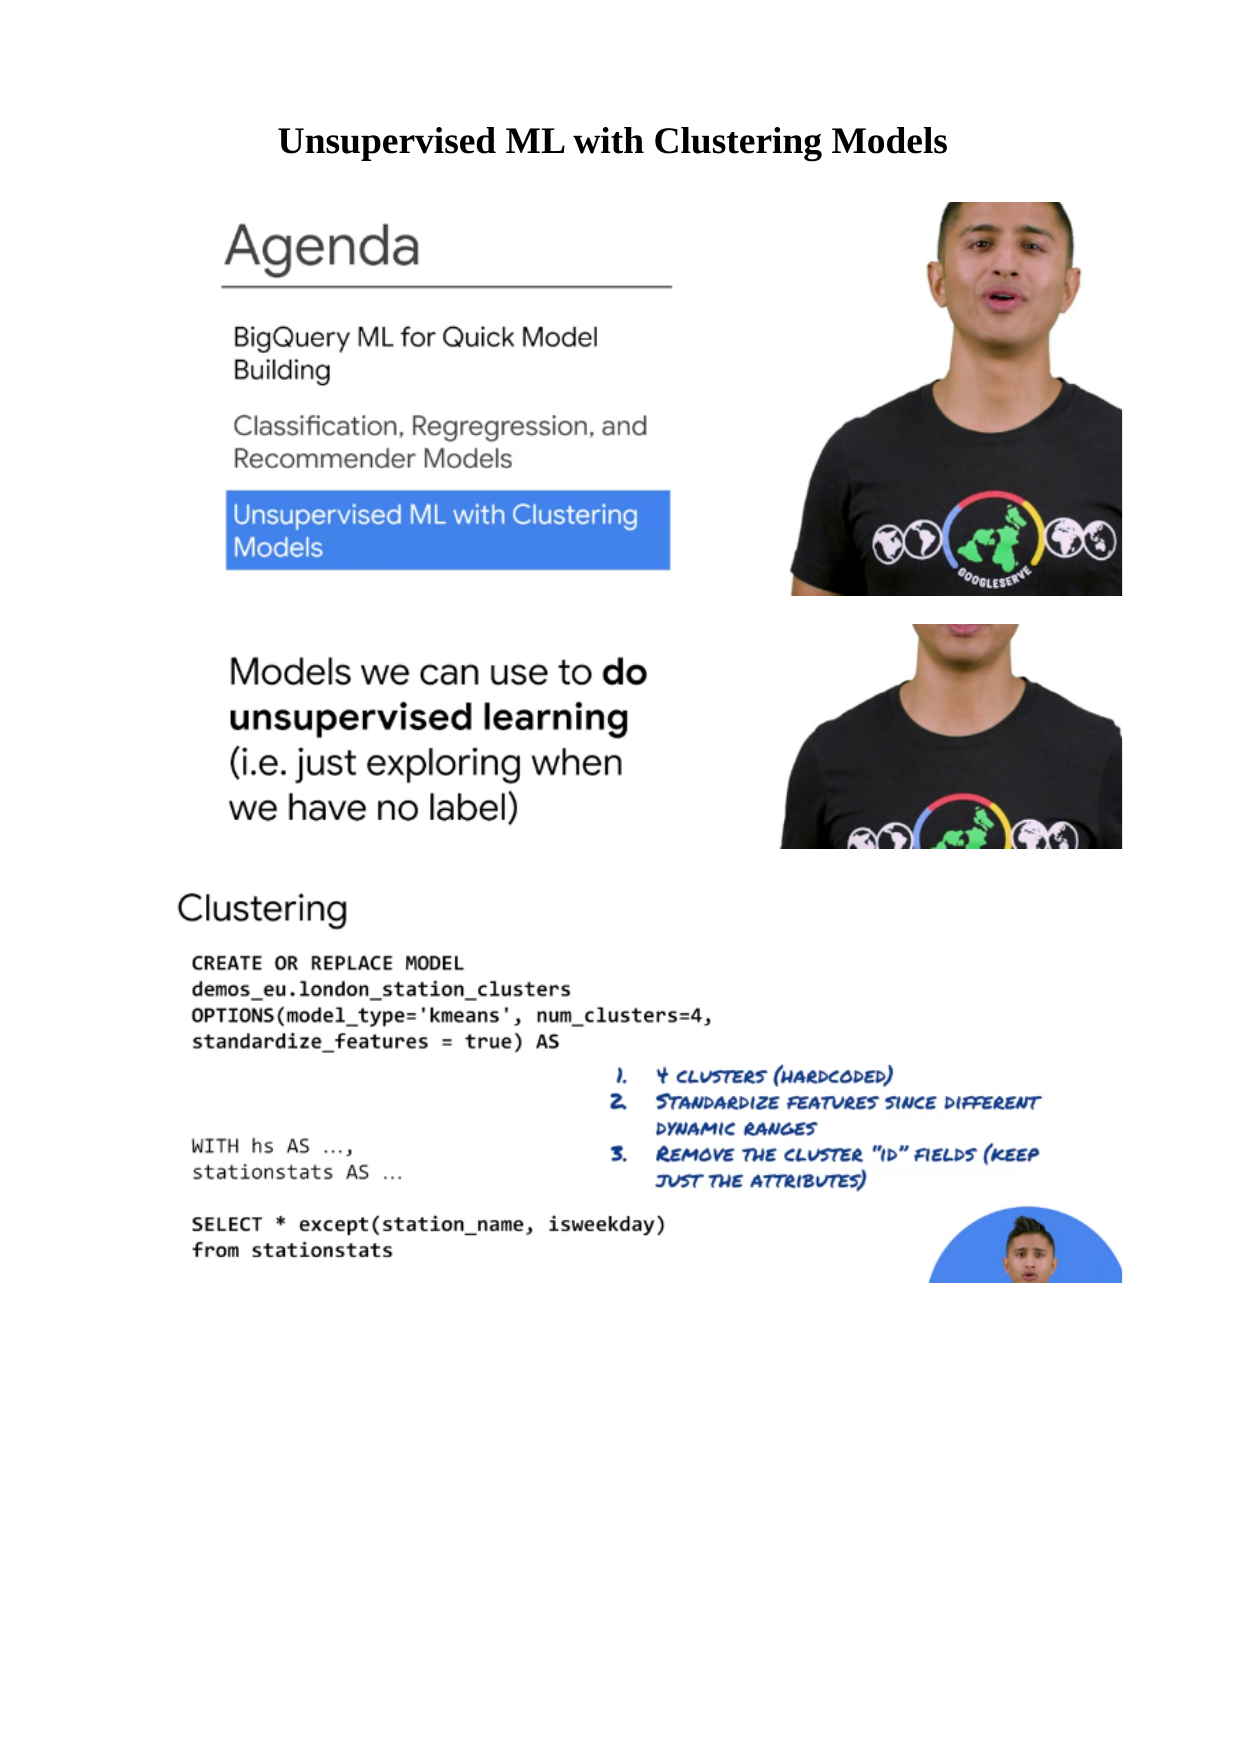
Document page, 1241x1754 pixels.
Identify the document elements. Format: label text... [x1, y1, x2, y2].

picture [118, 202, 1123, 596]
picture [118, 877, 1123, 1283]
subtitle Unsupervised ML with Clustering Models [118, 118, 1122, 161]
picture [118, 624, 1123, 849]
